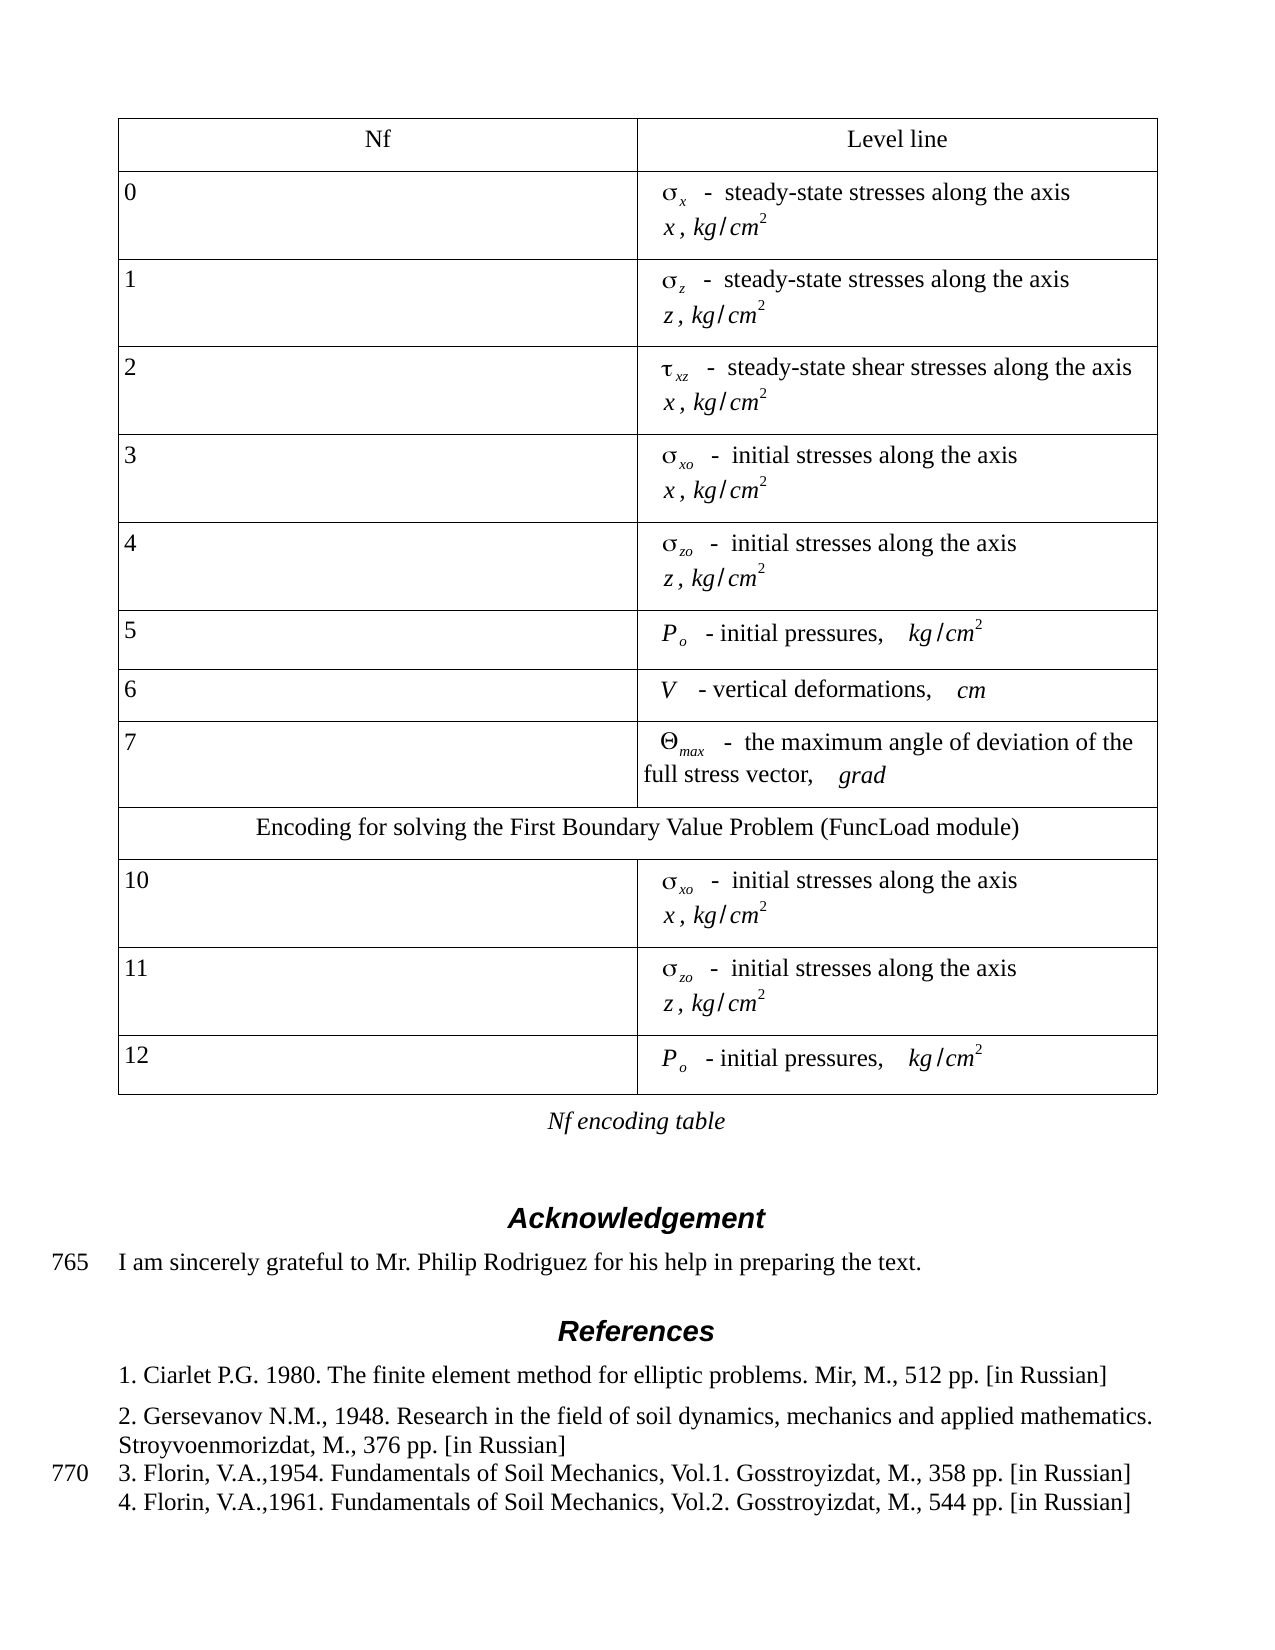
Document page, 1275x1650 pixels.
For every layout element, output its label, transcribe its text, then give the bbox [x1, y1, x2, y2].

table_header Nf [119, 119, 637, 171]
table_cell Encoding for solving the First Boundary Value Problem (FuncLoad module) [119, 808, 1157, 859]
text I am sincerely grateful to Mr. Philip Rodriguez for his help in preparing the text. [118, 1247, 1157, 1276]
table_cell - steady-state stresses along the axis [638, 172, 1157, 259]
table_cell 7 [119, 722, 637, 807]
table_cell - steady-state stresses along the axis [638, 260, 1157, 346]
table_cell - initial stresses along the axis [638, 435, 1157, 522]
table_cell 2 [119, 347, 637, 434]
subtitle References [118, 1314, 1157, 1347]
text Nf encoding table [118, 1106, 1157, 1135]
table_cell 10 [119, 860, 637, 947]
table_cell 6 [119, 670, 637, 721]
table_cell - initial pressures, [638, 611, 1157, 668]
table_cell 0 [119, 172, 637, 259]
table_cell - the maximum angle of deviation of the full stress vector, [638, 722, 1157, 807]
table_cell - initial pressures, [638, 1036, 1157, 1094]
table_cell 3 [119, 435, 637, 522]
table_cell - initial stresses along the axis [638, 523, 1157, 609]
table_cell 4 [119, 523, 637, 609]
table_cell - initial stresses along the axis [638, 860, 1157, 947]
table_cell - initial stresses along the axis [638, 948, 1157, 1035]
table_cell - steady-state shear stresses along the axis [638, 347, 1157, 434]
subtitle Acknowledgement [118, 1201, 1157, 1235]
text 2. Gersevanov N.M., 1948. Research in the field of soil dynamics, mechanics and applied mathematics. Stroyvoenmorizdat, M., 376 pp. [in Russian] [118, 1401, 1157, 1458]
table_header Level line [638, 119, 1157, 171]
text 4. Florin, V.A.,1961. Fundamentals of Soil Mechanics, Vol.2. Gosstroyizdat, M., 544 pp. [in Russian] [118, 1487, 1157, 1516]
table_cell - vertical deformations, [638, 670, 1157, 721]
table_cell 1 [119, 260, 637, 346]
text 3. Florin, V.A.,1954. Fundamentals of Soil Mechanics, Vol.1. Gosstroyizdat, M., 358 pp. [in Russian] [118, 1458, 1157, 1487]
table_cell 11 [119, 948, 637, 1035]
table_cell 5 [119, 611, 637, 668]
table_cell 12 [119, 1036, 637, 1094]
text 1. Ciarlet P.G. 1980. The finite element method for elliptic problems. Mir, M., 512 pp. [in Russian] [118, 1360, 1157, 1388]
